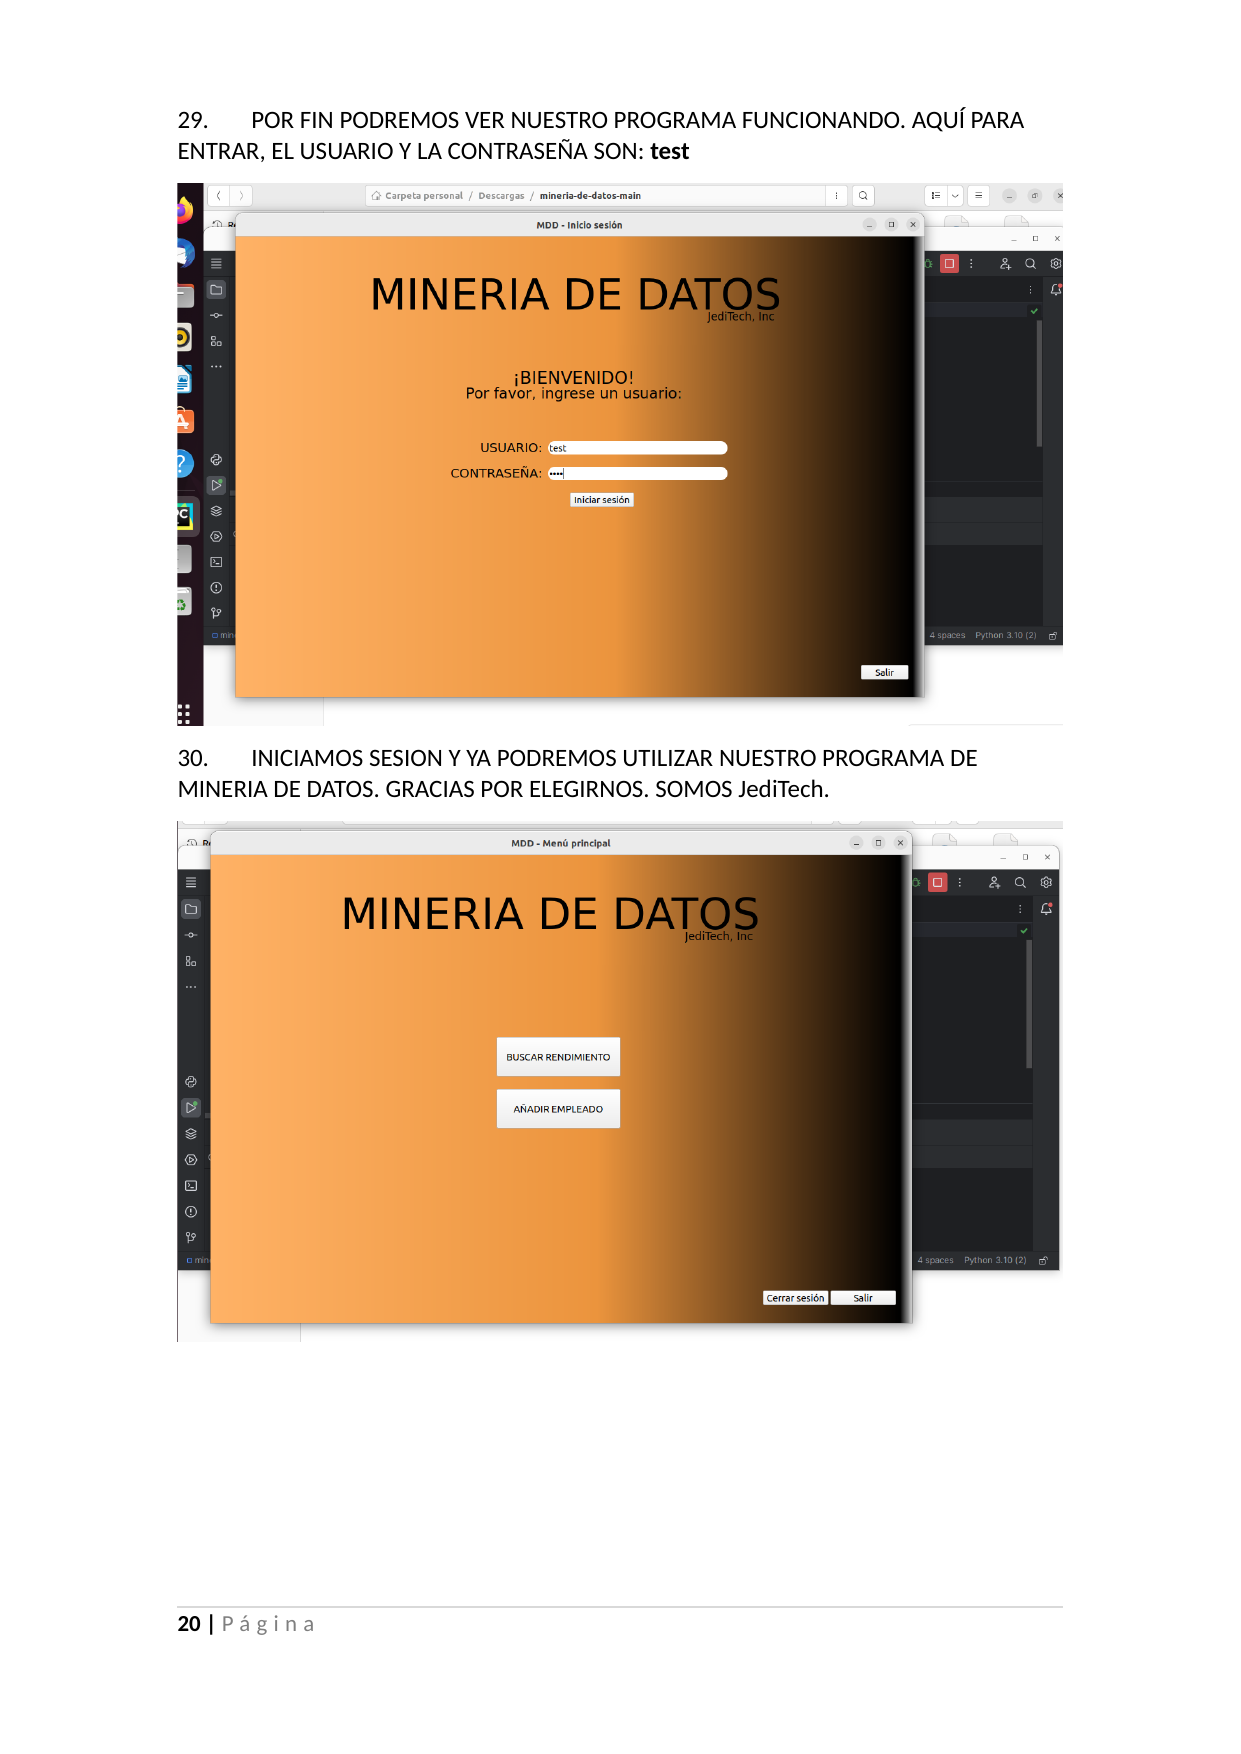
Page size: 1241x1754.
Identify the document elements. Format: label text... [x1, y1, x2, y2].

list POR FIN PODREMOS VER NUESTRO PROGRAMA FUNCIONANDO. AQUÍ PARA ENTRAR, EL USUARIO Y LA CONTRASEÑA SON: test [177, 104, 1063, 166]
list INICIAMOS SESION Y YA PODREMOS UTILIZAR NUESTRO PROGRAMA DE MINERIA DE DATOS. GRACIAS POR ELEGIRNOS. SOMOS JediTech. [177, 742, 1063, 804]
